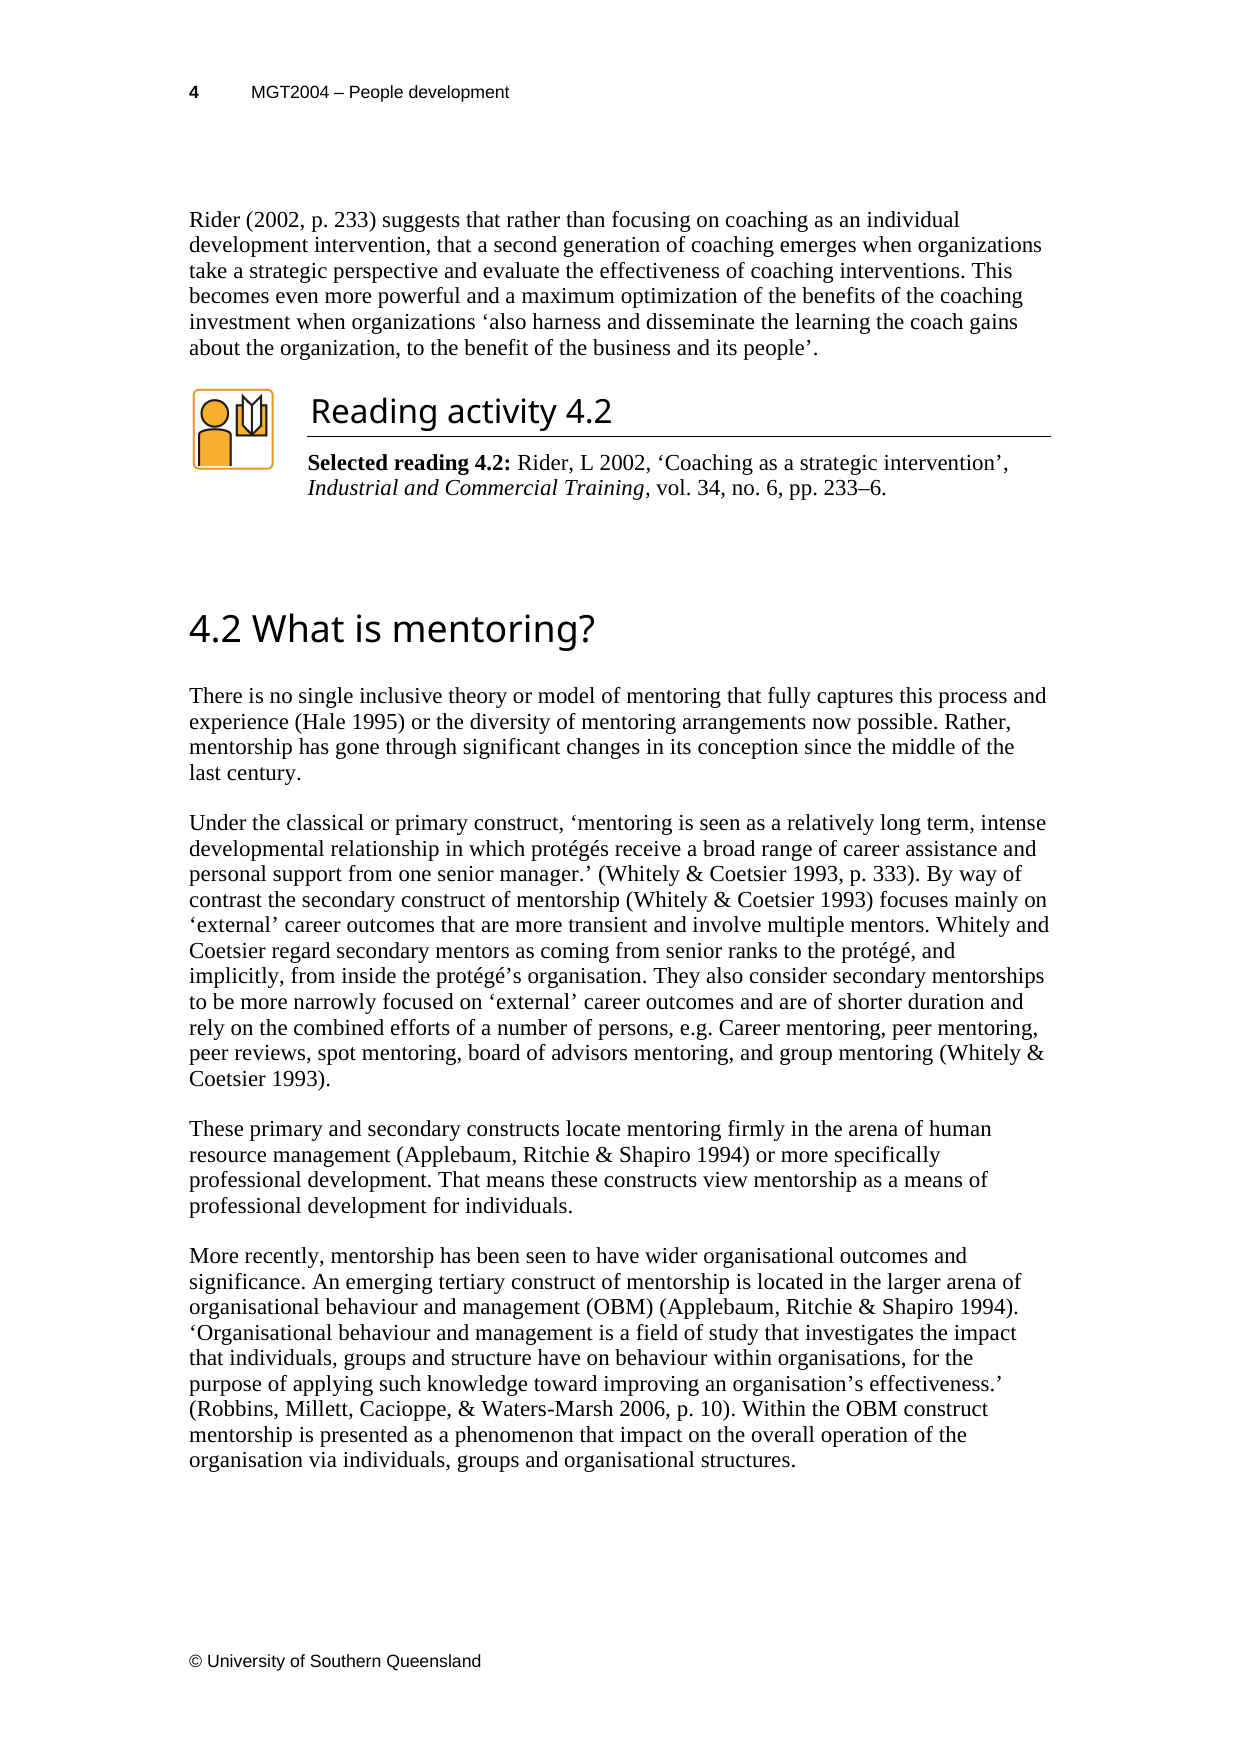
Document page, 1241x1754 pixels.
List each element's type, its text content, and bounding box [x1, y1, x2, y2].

table_header Reading activity 4.2 [307, 385, 1051, 436]
text More recently, mentorship has been seen to have wider organisational outcomes and significance. An emerging tertiary construct of mentorship is located in the larger arena of organisational behaviour and management (OBM) (Applebaum, Ritchie & Shapiro 1994). ‘Organisational behaviour and management is a field of study that investigates the impact that individuals, groups and structure have on behaviour within organisations, for the purpose of applying such knowledge toward improving an organisation’s effectiveness.’ (Robbins, Millett, Cacioppe, & Waters-Marsh 2006, p. 10). Within the OBM construct mentorship is presented as a phenomenon that impact on the overall operation of the organisation via individuals, groups and organisational structures. [189, 1243, 1051, 1473]
table_header Selected reading 4.2: Rider, L 2002, ‘Coaching as a strategic intervention’, Industrial and Commercial Training, vol. 34, no. 6, pp. 233–6. [307, 437, 1051, 500]
subtitle What is mentoring? [189, 603, 1051, 654]
text Rider (2002, p. 233) suggests that rather than focusing on coaching as an individual development intervention, that a second generation of coaching emerges when organizations take a strategic perspective and evaluate the effectiveness of coaching interventions. This becomes even more powerful and a maximum optimization of the benefits of the coaching investment when organizations ‘also harness and disseminate the learning the coach gains about the organization, to the benefit of the business and its people’. [189, 207, 1051, 360]
text There is no single inclusive theory or model of mentoring that fully captures this process and experience (Hale 1995) or the diversity of mentoring arrangements now possible. Rather, mentorship has gone through significant changes in its conception since the middle of the last century. [189, 683, 1051, 785]
table_header [189, 385, 307, 500]
text Under the classical or primary construct, ‘mentoring is seen as a relatively long term, intense developmental relationship in which protégés receive a broad range of career assistance and personal support from one senior manager.’ (Whitely & Coetsier 1993, p. 333). By way of contrast the secondary construct of mentorship (Whitely & Coetsier 1993) focuses mainly on ‘external’ career outcomes that are more transient and involve multiple mentors. Whitely and Coetsier regard secondary mentors as coming from senior ranks to the protégé, and implicitly, from inside the protégé’s organisation. They also consider secondary mentorships to be more narrowly focused on ‘external’ career outcomes and are of shorter duration and rely on the combined efforts of a number of persons, e.g. Career mentoring, peer mentoring, peer reviews, spot mentoring, board of advisors mentoring, and group mentoring (Whitely & Coetsier 1993). [189, 810, 1051, 1091]
picture [188, 385, 278, 474]
text These primary and secondary constructs locate mentoring firmly in the arena of human resource management (Applebaum, Ritchie & Shapiro 1994) or more specifically professional development. That means these constructs view mentorship as a means of professional development for individuals. [189, 1116, 1051, 1218]
